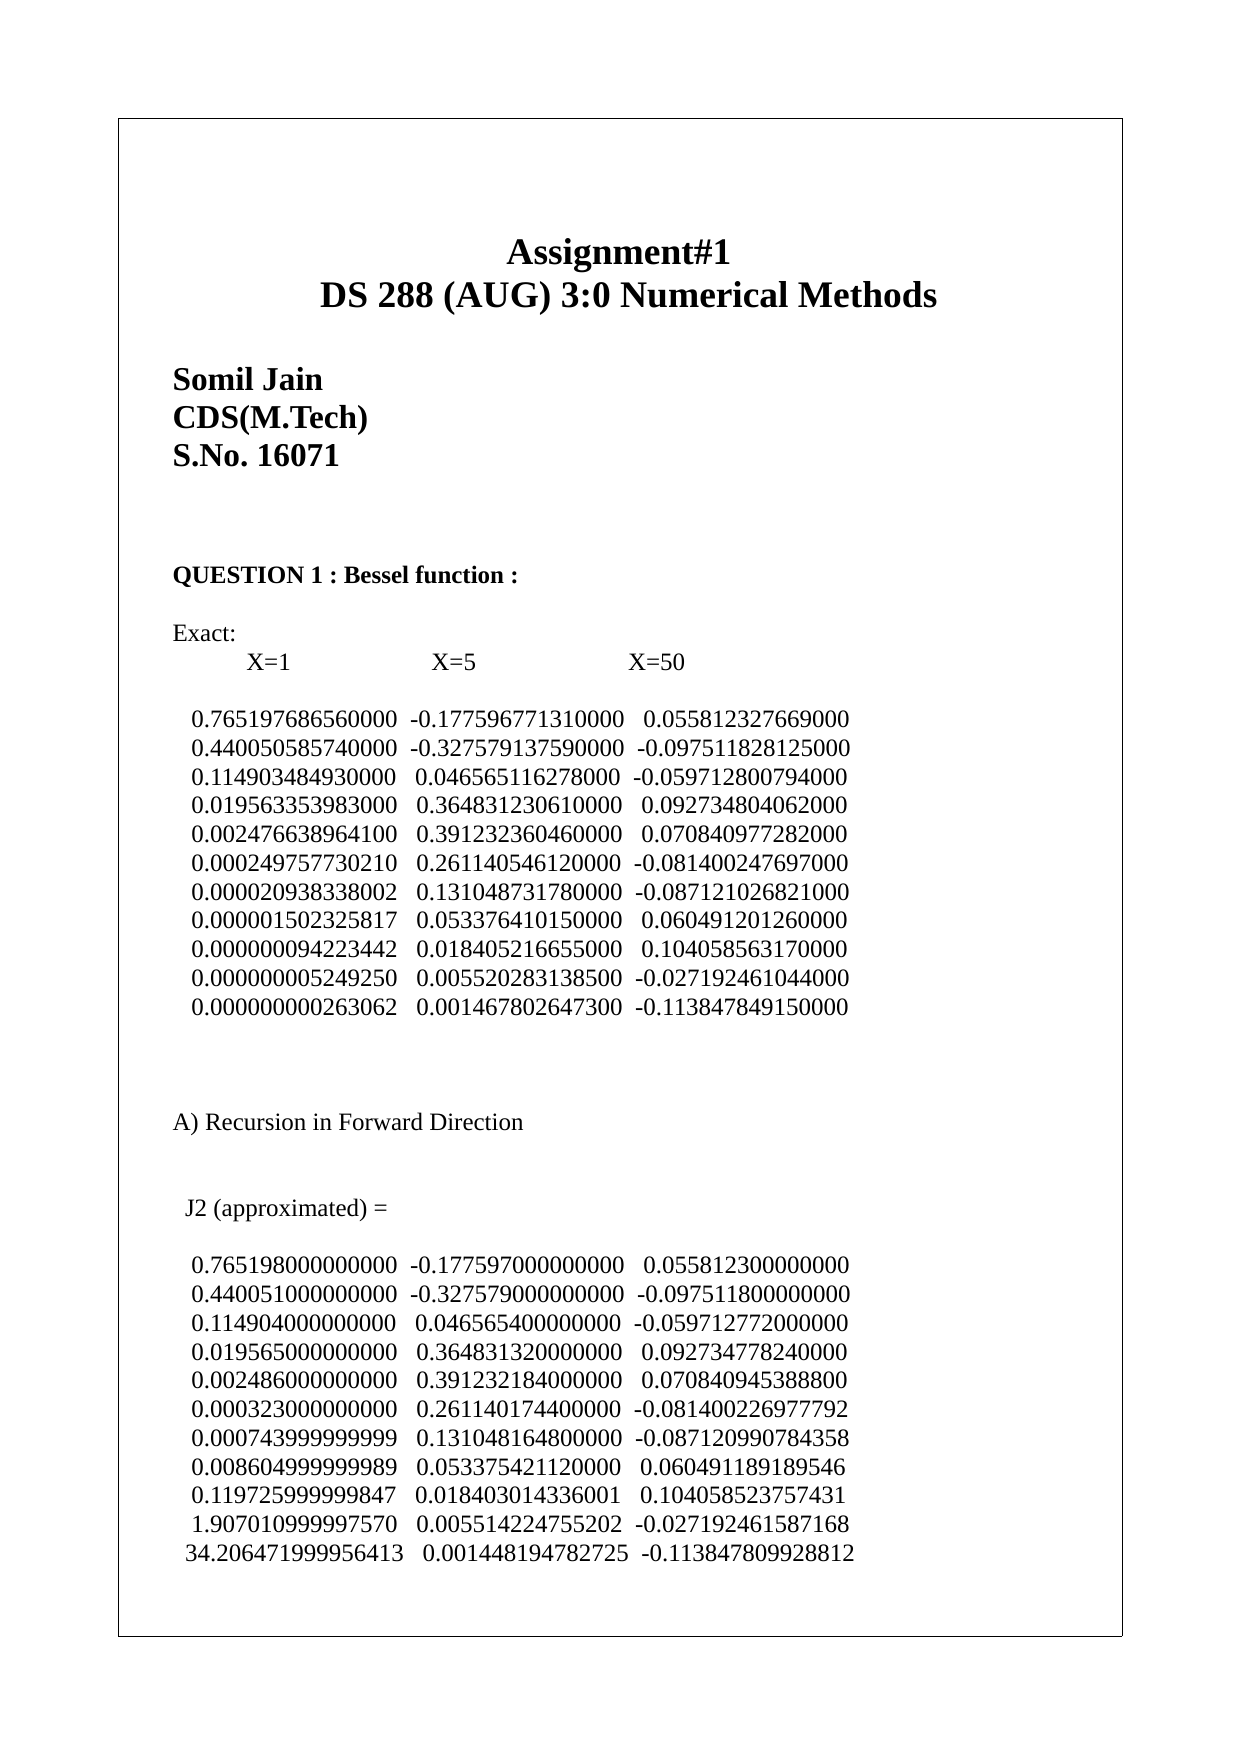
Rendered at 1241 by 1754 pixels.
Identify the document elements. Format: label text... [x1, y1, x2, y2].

text 0.008604999999989 0.053375421120000 0.060491189189546 [172, 1452, 1068, 1480]
text Somil Jain [172, 359, 1068, 397]
text 0.002486000000000 0.391232184000000 0.070840945388800 [172, 1365, 1068, 1394]
text 0.000001502325817 0.053376410150000 0.060491201260000 [172, 905, 1068, 934]
text Assignment#1 [172, 230, 1068, 273]
text 0.440051000000000 -0.327579000000000 -0.097511800000000 [172, 1279, 1068, 1308]
text 0.002476638964100 0.391232360460000 0.070840977282000 [172, 819, 1068, 848]
text Exact: [172, 618, 1068, 647]
text 0.440050585740000 -0.327579137590000 -0.097511828125000 [172, 733, 1068, 762]
text 0.000000094223442 0.018405216655000 0.104058563170000 [172, 934, 1068, 963]
text 0.765197686560000 -0.177596771310000 0.055812327669000 [172, 704, 1068, 733]
text 0.114904000000000 0.046565400000000 -0.059712772000000 [172, 1308, 1068, 1337]
text 0.019565000000000 0.364831320000000 0.092734778240000 [172, 1337, 1068, 1365]
text DS 288 (AUG) 3:0 Numerical Methods [172, 273, 1068, 316]
text QUESTION 1 : Bessel function : [172, 560, 1068, 589]
text 1.907010999997570 0.005514224755202 -0.027192461587168 [172, 1509, 1068, 1538]
text 0.119725999999847 0.018403014336001 0.104058523757431 [172, 1480, 1068, 1509]
text 0.765198000000000 -0.177597000000000 0.055812300000000 [172, 1250, 1068, 1279]
text CDS(M.Tech) [172, 397, 1068, 436]
text 0.000020938338002 0.131048731780000 -0.087121026821000 [172, 877, 1068, 905]
text 0.000000005249250 0.005520283138500 -0.027192461044000 [172, 963, 1068, 992]
text 0.000323000000000 0.261140174400000 -0.081400226977792 [172, 1394, 1068, 1423]
text 34.206471999956413 0.001448194782725 -0.113847809928812 [172, 1538, 1068, 1567]
text S.No. 16071 [172, 436, 1068, 474]
text X=1 X=5 X=50 [172, 647, 1068, 675]
text A) Recursion in Forward Direction [172, 1107, 1068, 1135]
text 0.019563353983000 0.364831230610000 0.092734804062000 [172, 790, 1068, 819]
text 0.000743999999999 0.131048164800000 -0.087120990784358 [172, 1423, 1068, 1452]
text 0.000249757730210 0.261140546120000 -0.081400247697000 [172, 848, 1068, 877]
text 0.000000000263062 0.001467802647300 -0.113847849150000 [172, 992, 1068, 1020]
text 0.114903484930000 0.046565116278000 -0.059712800794000 [172, 762, 1068, 790]
text J2 (approximated) = [172, 1193, 1068, 1222]
